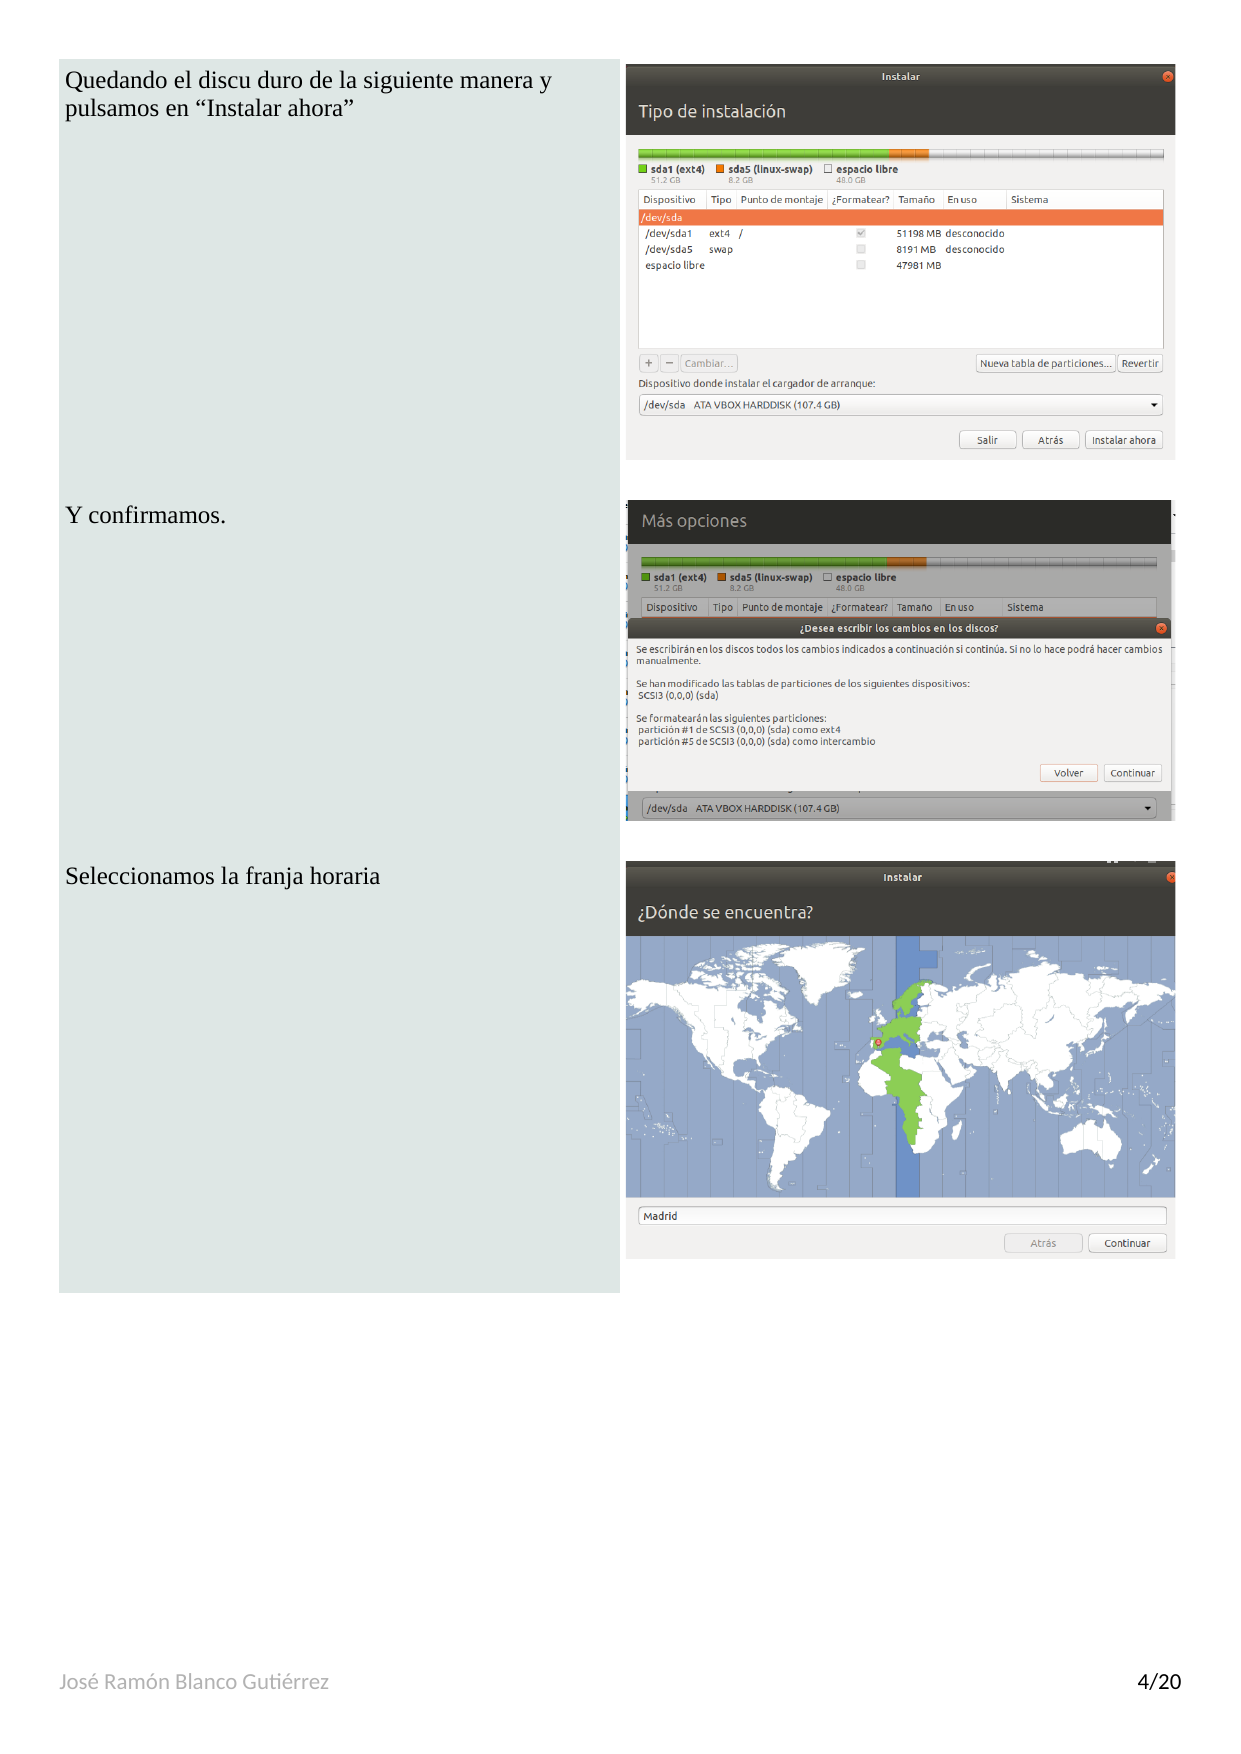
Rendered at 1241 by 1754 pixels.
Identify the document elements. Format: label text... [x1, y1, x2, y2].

table_cell Seleccionamos la franja horaria [59, 855, 620, 1293]
table_cell [620, 59, 1181, 494]
table_cell Quedando el discu duro de la siguiente manera y pulsamos en “Instalar ahora” [59, 59, 620, 494]
table_cell [620, 855, 1181, 1293]
picture [625, 64, 1176, 460]
picture [625, 861, 1176, 1259]
table_cell [620, 494, 1181, 855]
table_cell Y confirmamos. [59, 494, 620, 855]
picture [625, 500, 1176, 821]
